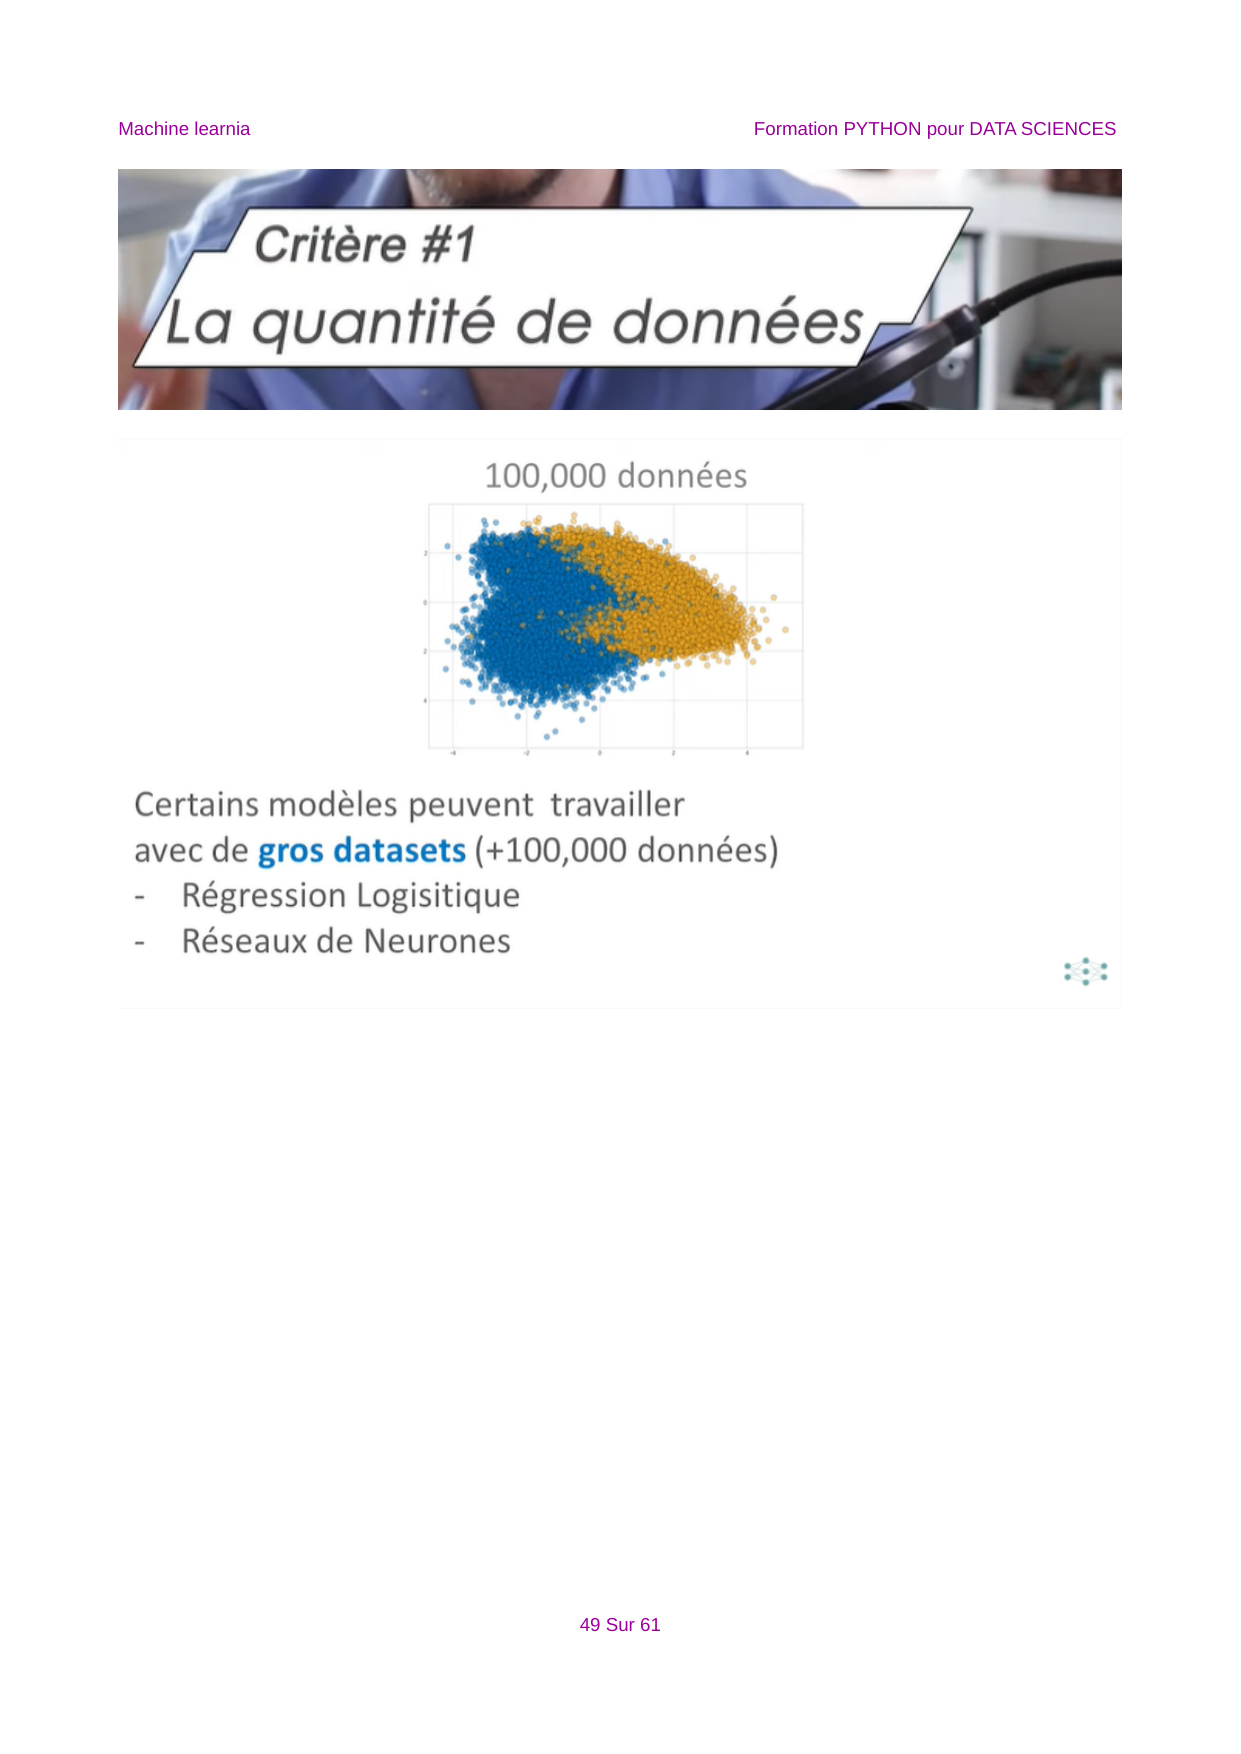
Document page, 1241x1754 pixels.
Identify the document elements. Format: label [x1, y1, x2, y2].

picture [118, 169, 1122, 410]
picture [118, 438, 1122, 1009]
